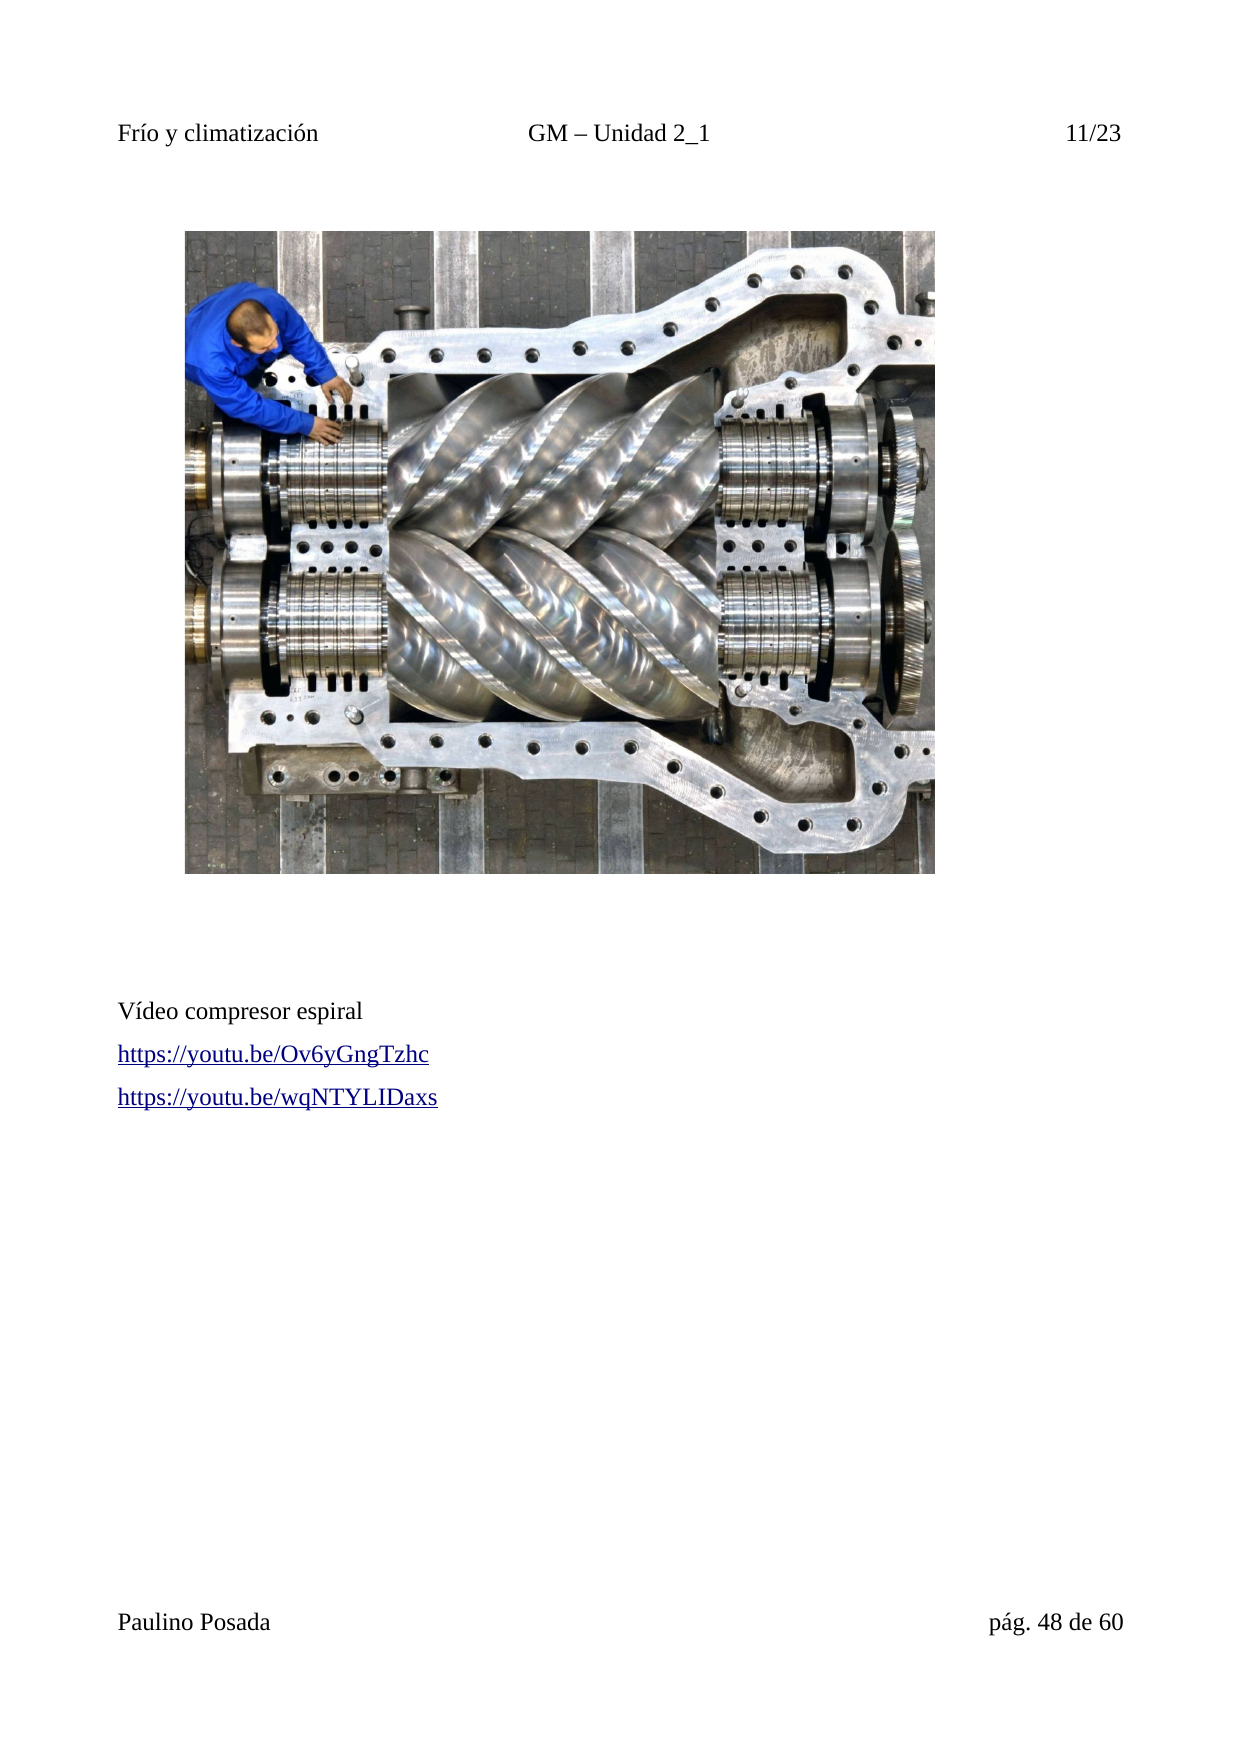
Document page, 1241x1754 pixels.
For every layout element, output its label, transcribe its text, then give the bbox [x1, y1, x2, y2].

text Vídeo compresor espiral [117, 996, 1123, 1024]
text https://youtu.be/Ov6yGngTzhc [117, 1039, 1123, 1068]
picture [184, 231, 935, 874]
text https://youtu.be/wqNTYLIDaxs [117, 1082, 1123, 1111]
